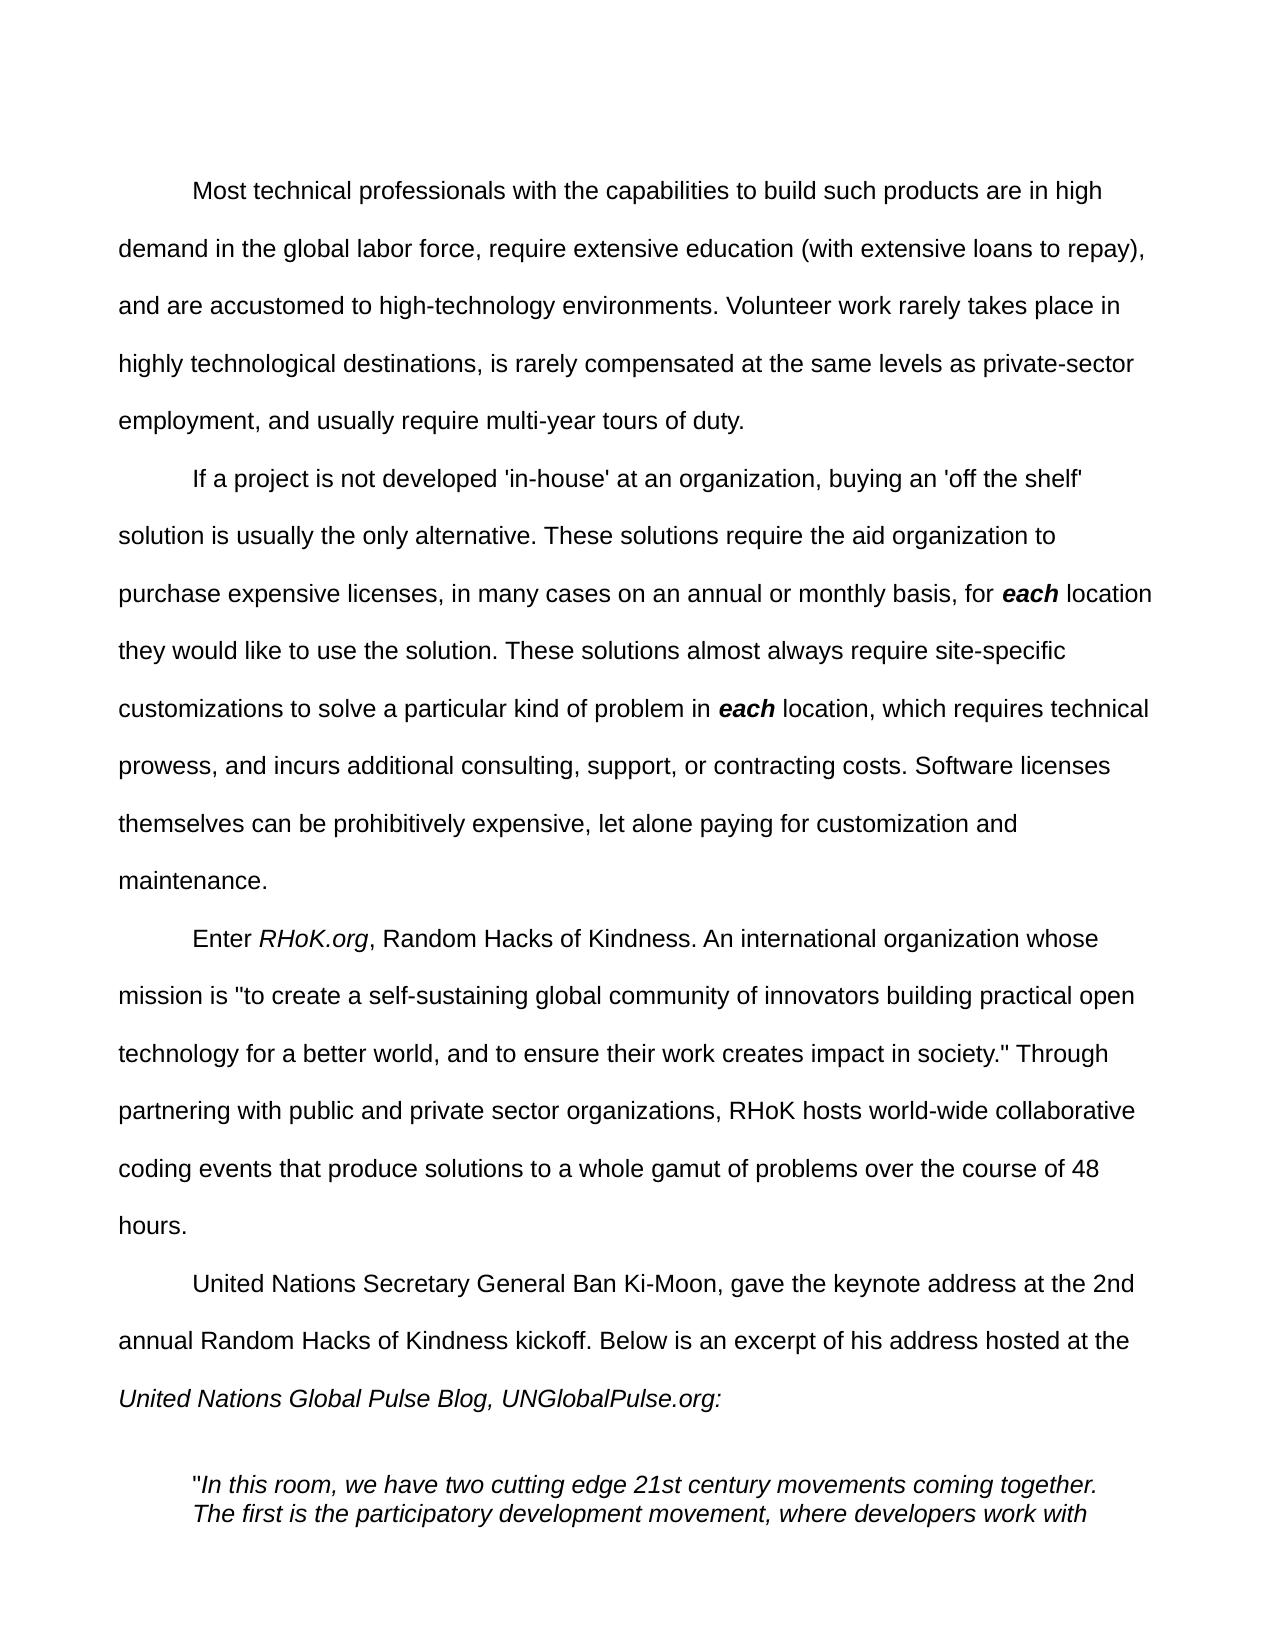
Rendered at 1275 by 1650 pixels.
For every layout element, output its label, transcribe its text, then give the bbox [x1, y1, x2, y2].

text The first is the participatory development movement, where developers work with [118, 1499, 1157, 1528]
text If a project is not developed 'in-house' at an organization, buying an 'off the shelf' solution is usually the only alternative. These solutions require the aid organization to purchase expensive licenses, in many cases on an annual or monthly basis, for each location they would like to use the solution. These solutions almost always require site-specific customizations to solve a particular kind of problem in each location, which requires technical prowess, and incurs additional consulting, support, or contracting costs. Software licenses themselves can be prohibitively expensive, let alone paying for customization and maintenance. [118, 464, 1157, 895]
text Enter RHoK.org, Random Hacks of Kindness. An international organization whose mission is "to create a self-sustaining global community of innovators building practical open technology for a better world, and to ensure their work creates impact in society." Through partnering with public and private sector organizations, RHoK hosts world-wide collaborative coding events that produce solutions to a whole gamut of problems over the course of 48 hours. [118, 924, 1157, 1240]
text United Nations Secretary General Ban Ki-Moon, gave the keynote address at the 2nd annual Random Hacks of Kindness kickoff. Below is an excerpt of his address hosted at the United Nations Global Pulse Blog, UNGlobalPulse.org: [118, 1269, 1157, 1413]
text "In this room, we have two cutting edge 21st century movements coming together. [118, 1470, 1157, 1499]
text Most technical professionals with the capabilities to build such products are in high demand in the global labor force, require extensive education (with extensive loans to repay), and are accustomed to high-technology environments. Volunteer work rarely takes place in highly technological destinations, is rarely compensated at the same levels as private-sector employment, and usually require multi-year tours of duty. [118, 176, 1157, 435]
